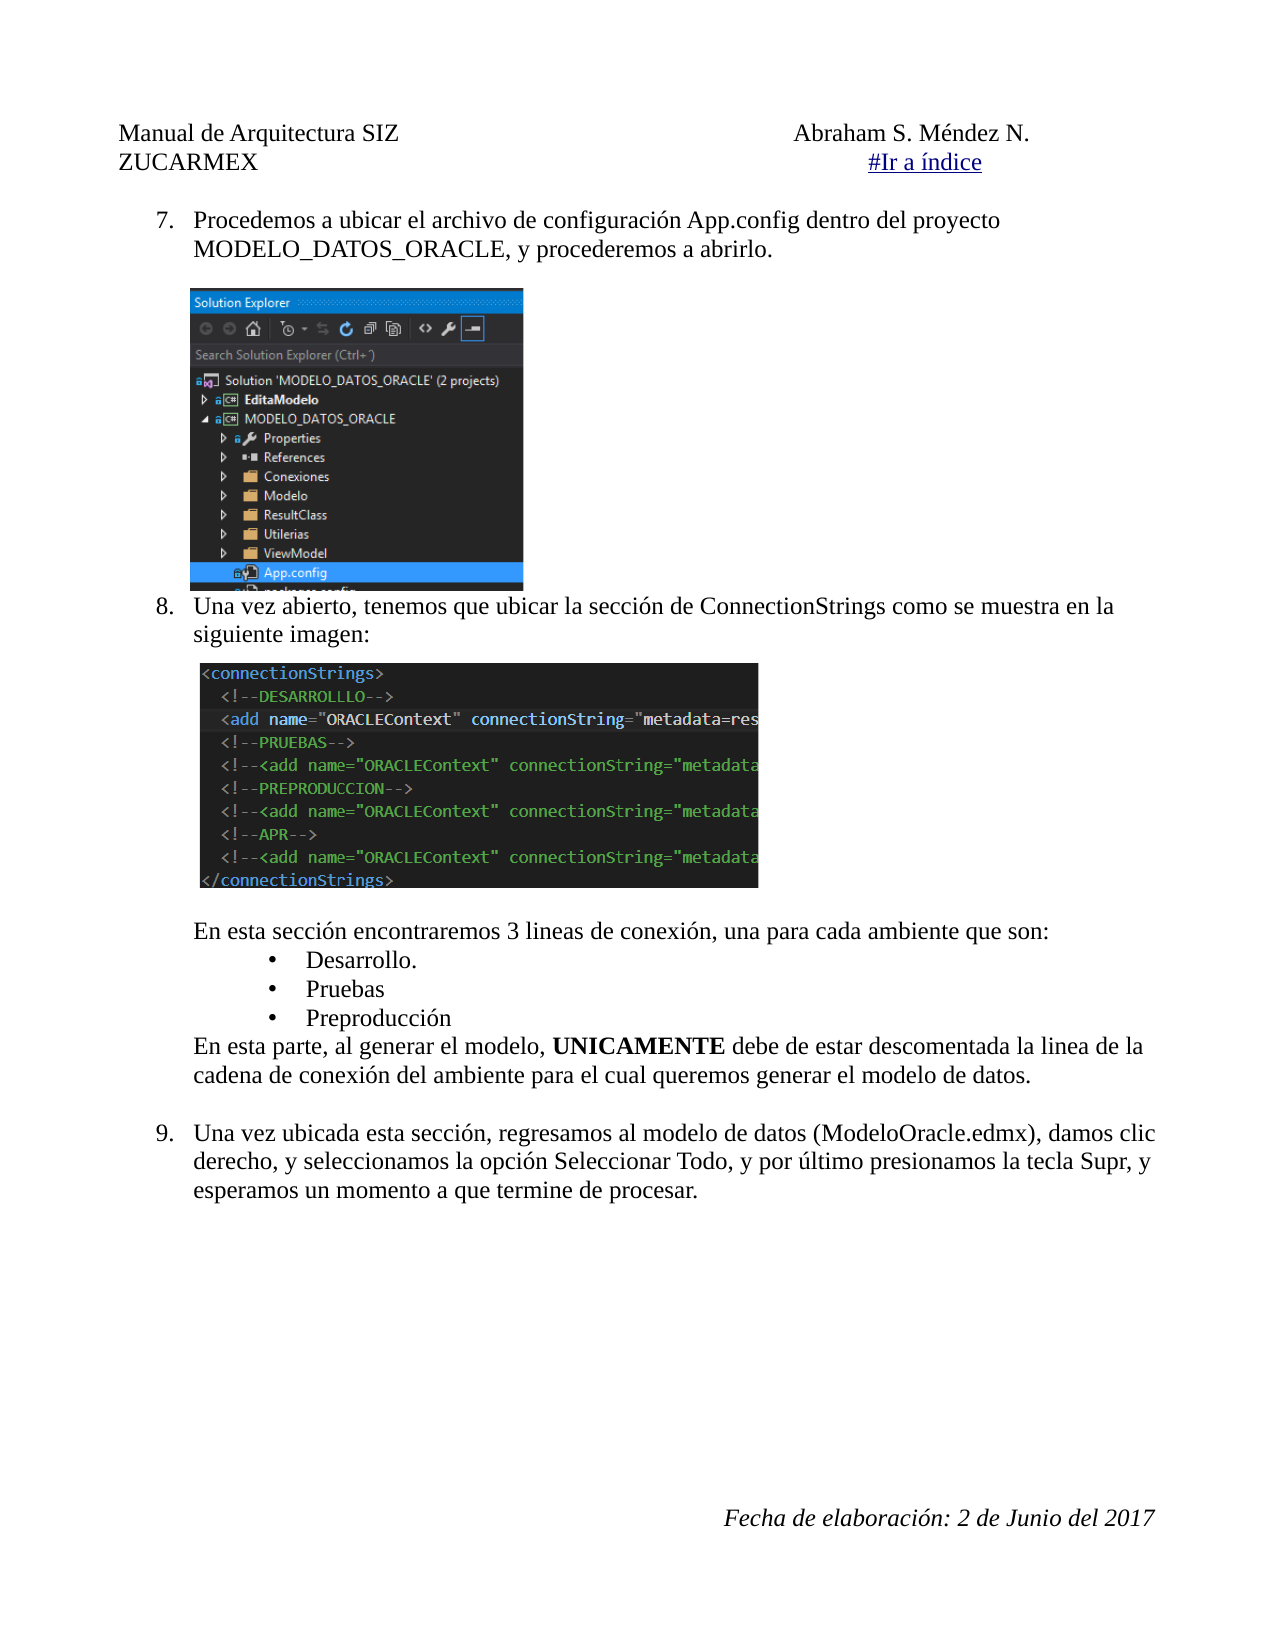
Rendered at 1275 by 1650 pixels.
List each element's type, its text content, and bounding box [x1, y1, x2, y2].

picture [190, 288, 524, 591]
list Preproducción [268, 1003, 1157, 1031]
list Pruebas [268, 974, 1157, 1003]
text En esta parte, al generar el modelo, UNICAMENTE debe de estar descomentada la linea de la cadena de conexión del ambiente para el cual queremos generar el modelo de datos. [118, 1031, 1157, 1089]
list Desarrollo. [268, 945, 1157, 974]
list Una vez abierto, tenemos que ubicar la sección de ConnectionStrings como se muestra en la siguiente imagen: [156, 263, 1157, 648]
list Una vez ubicada esta sección, regresamos al modelo de datos (ModeloOracle.edmx), damos clic derecho, y seleccionamos la opción Seleccionar Todo, y por último presionamos la tecla Supr, y esperamos un momento a que termine de procesar. [156, 1118, 1157, 1204]
picture [199, 663, 759, 888]
list Procedemos a ubicar el archivo de configuración App.config dentro del proyecto MODELO_DATOS_ORACLE, y procederemos a abrirlo. [156, 205, 1157, 263]
text En esta sección encontraremos 3 lineas de conexión, una para cada ambiente que son: [118, 916, 1157, 945]
